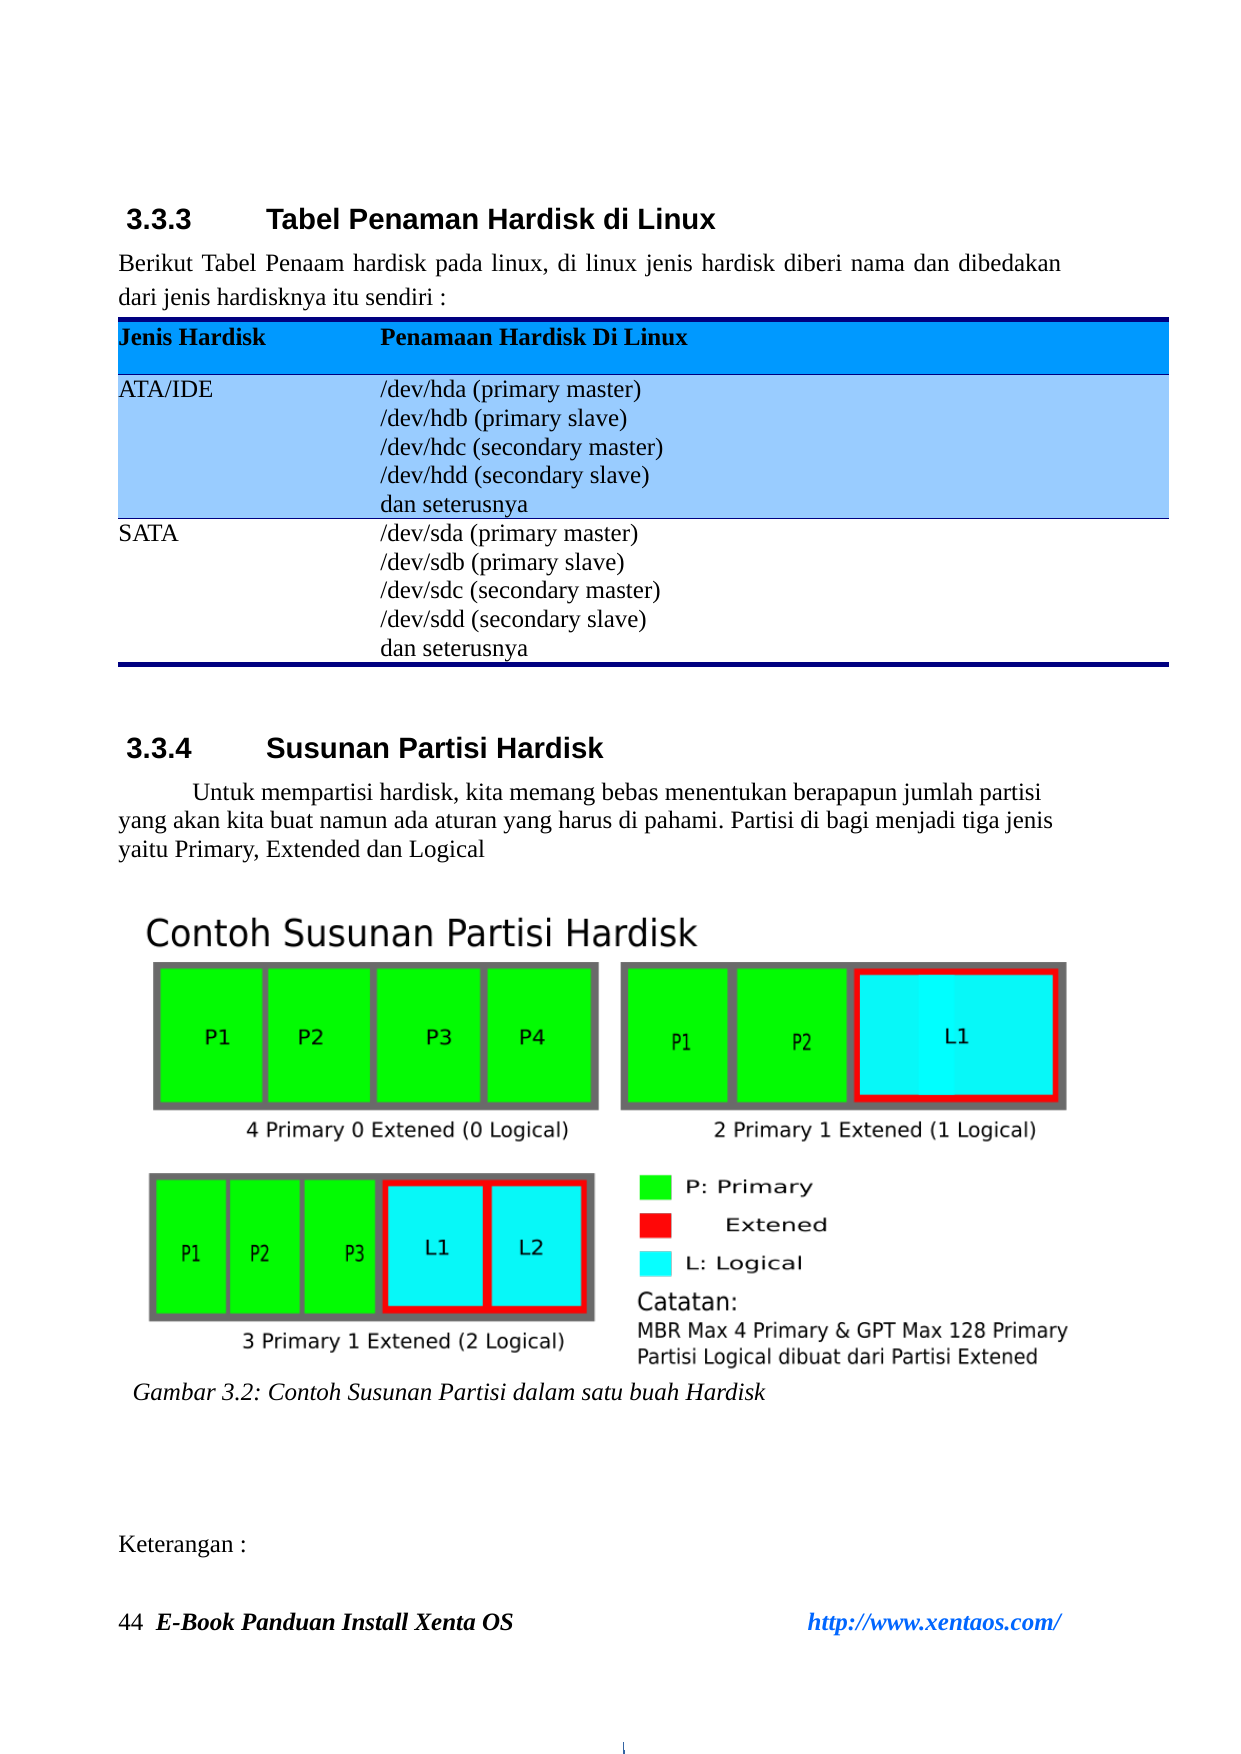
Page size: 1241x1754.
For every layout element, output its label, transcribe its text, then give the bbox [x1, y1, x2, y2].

table_cell SATA [118, 519, 380, 662]
table_header Jenis Hardisk [118, 322, 380, 374]
text Keterangan : [118, 1529, 1063, 1558]
text Untuk mempartisi hardisk, kita memang bebas menentukan berapapun jumlah partisi yang akan kita buat namun ada aturan yang harus di pahami. Partisi di bagi menjadi tiga jenis yaitu Primary, Extended dan Logical [118, 777, 1063, 863]
subtitle Tabel Penaman Hardisk di Linux [118, 202, 1063, 235]
text Gambar 3.2: Contoh Susunan Partisi dalam satu buah Hardisk [132, 905, 1164, 1406]
text Berikut Tabel Penaam hardisk pada linux, di linux jenis hardisk diberi nama dan dibedakan dari jenis hardisknya itu sendiri : [118, 248, 1063, 311]
table_header Penamaan Hardisk Di Linux [380, 322, 1169, 374]
picture [132, 905, 1078, 1378]
table_cell ATA/IDE [118, 375, 380, 518]
table_cell /dev/hda (primary master) /dev/hdb (primary slave) /dev/hdc (secondary master) /dev/hdd (secondary slave) dan seterusnya [380, 375, 1169, 518]
subtitle Susunan Partisi Hardisk [118, 731, 1063, 764]
table_cell /dev/sda (primary master) /dev/sdb (primary slave) /dev/sdc (secondary master) /dev/sdd (secondary slave) dan seterusnya [380, 519, 1169, 662]
